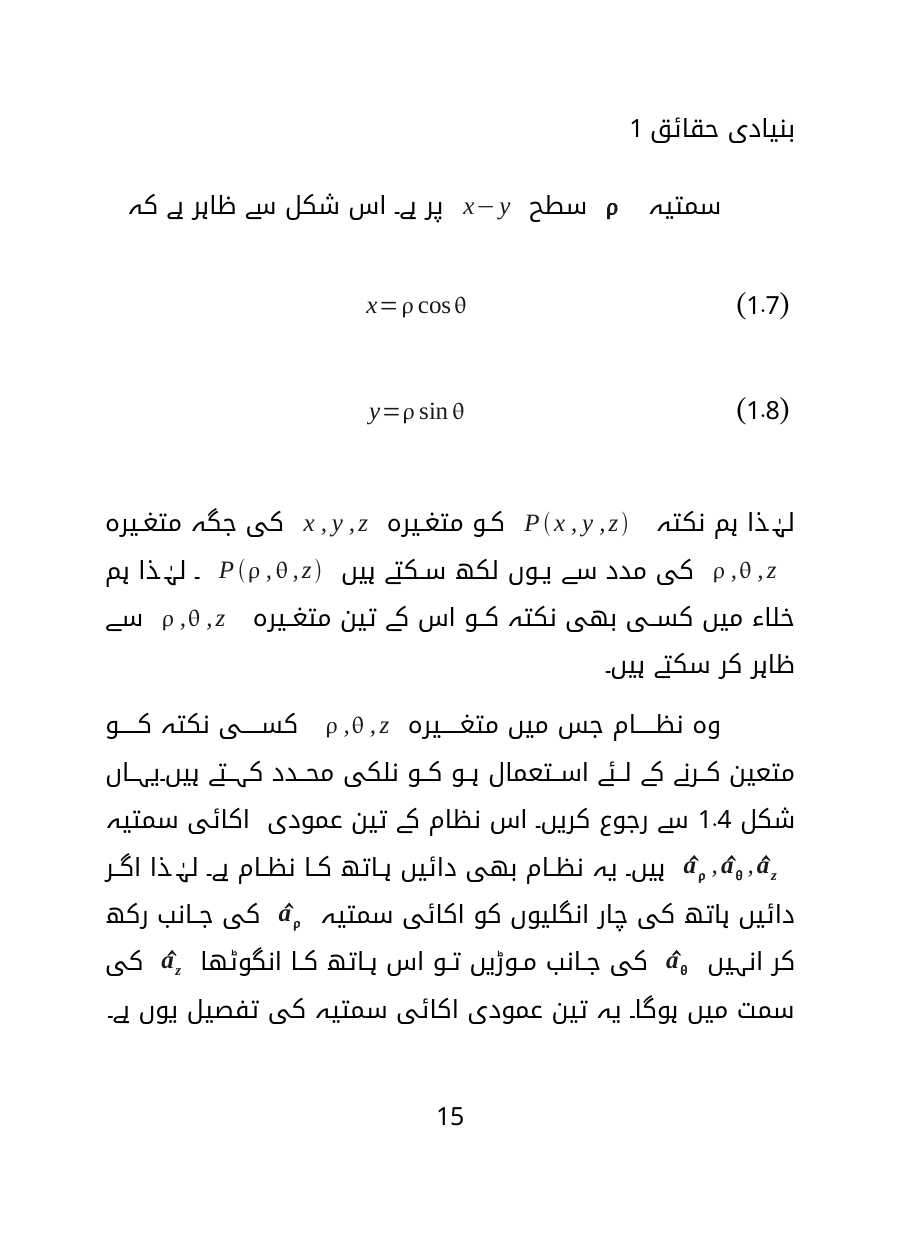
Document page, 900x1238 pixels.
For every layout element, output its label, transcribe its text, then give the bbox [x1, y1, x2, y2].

text لہٰذا ہم نکتہ کو متغیرہکی جگہ متغیرہکی مدد سے یوں لکھ سکتے ہیں۔ لہٰذا ہم خلاء میں کسی بھی نکتہ کو اس کے تین متغیرہ سے ظاہر کر سکتے ہیں۔ [105, 500, 795, 689]
table_header (1.7) [718, 276, 795, 348]
table_header [105, 276, 718, 348]
table_header [105, 382, 718, 453]
text سمتیہ سطحپر ہے۔ اس شکل سے ظاہر ہے کہ [105, 182, 795, 230]
table_header (1.8) [718, 382, 795, 453]
text وہ نظام جس میں متغیرہ کسی نکتہ کو متعین کرنے کے لئے استعمال ہو کو نلکی محدد کہتے ہیں۔یہاں شکل 1.4 سے رجوع کریں۔ اس نظام کے تین عمودی اکائی سمتیہ ہیں۔ یہ نظام بھی دائیں ہاتھ کا نظام ہے۔ لہٰذا اگر دائیں ہاتھ کی چار انگلیوں کو اکائی سمتیہکی جانب رکھ کر انہیںکی جانب موڑیں تو اس ہاتھ کا انگوٹھاکی سمت میں ہوگا۔ یہ تین عمودی اکائی سمتیہ کی تفصیل یوں ہے۔ [105, 702, 795, 1033]
